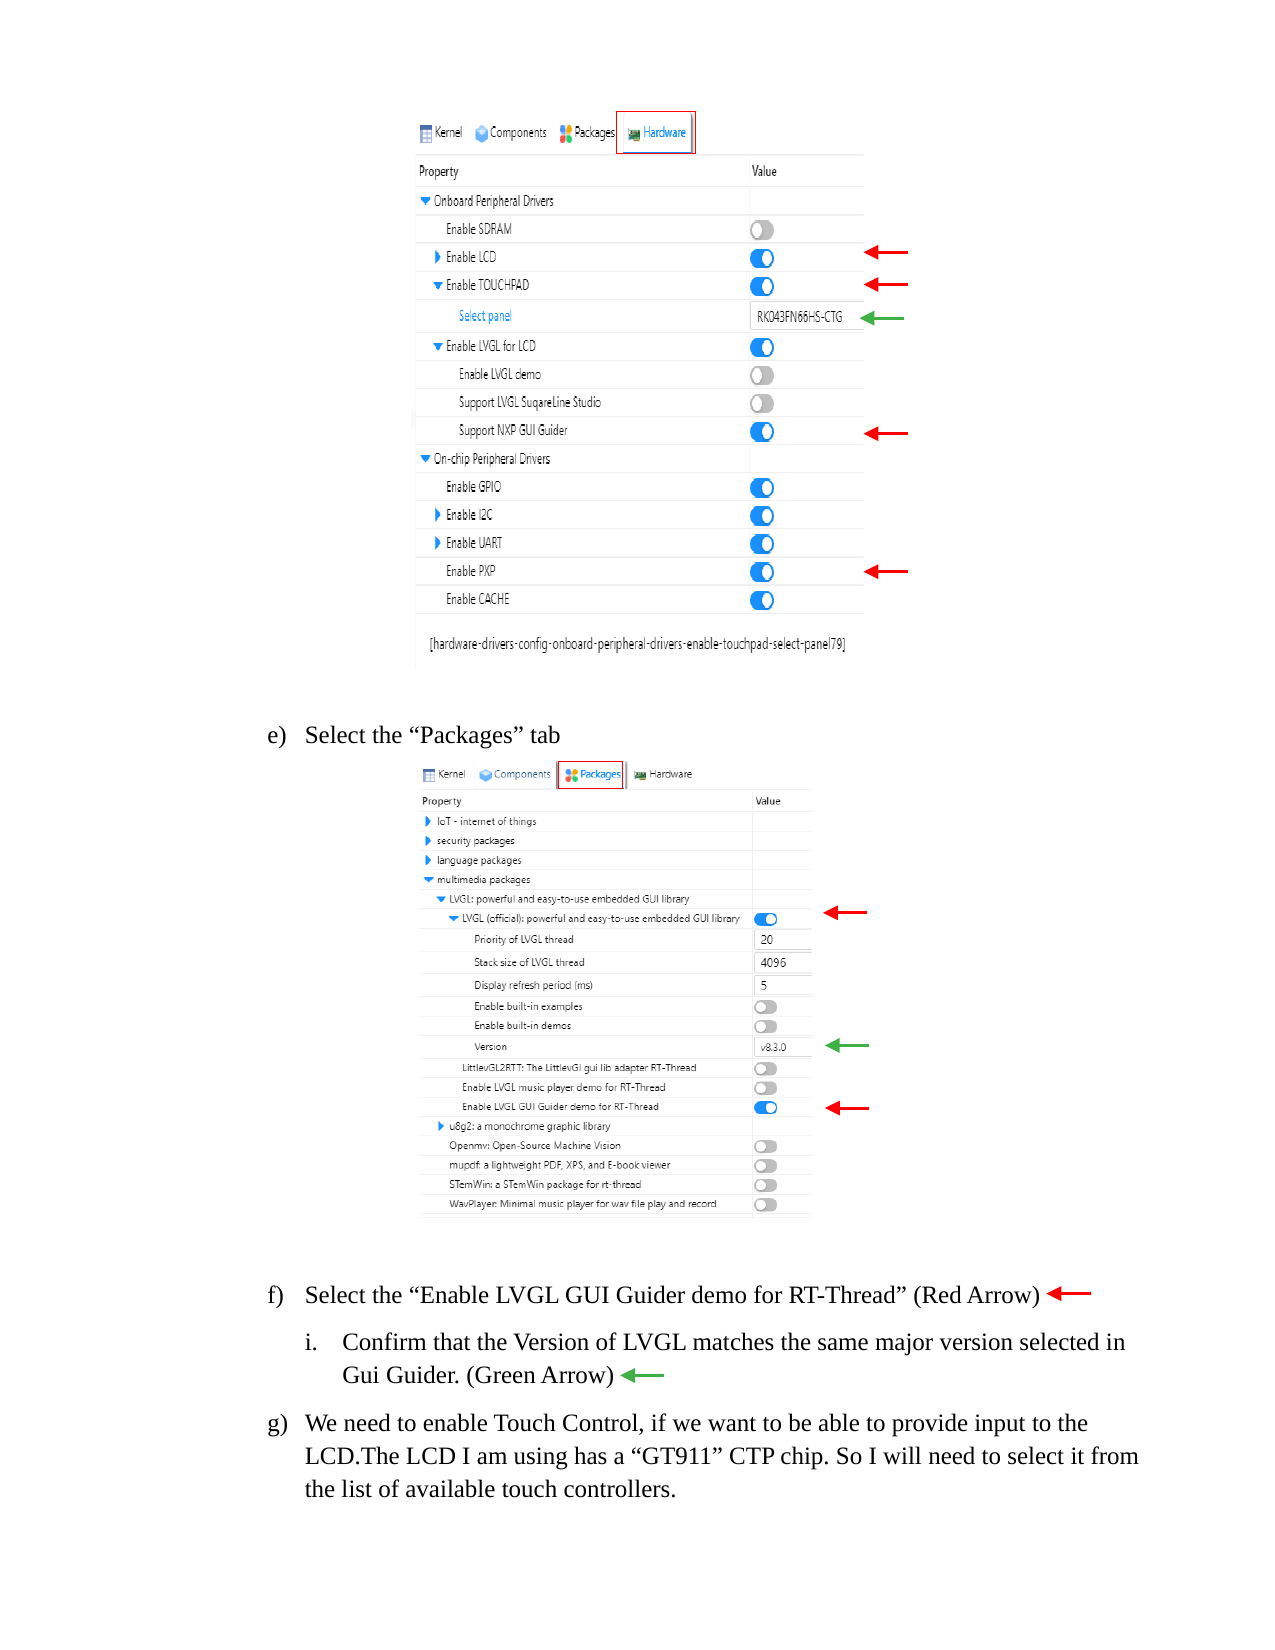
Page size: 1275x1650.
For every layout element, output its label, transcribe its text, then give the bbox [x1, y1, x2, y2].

picture [559, 762, 622, 788]
list We need to enable Touch Control, if we want to be able to provide input to the LCD.The LCD I am using has a “GT911” CTP chip. So I will need to select it from the list of available touch controllers. [267, 1408, 1157, 1503]
list Confirm that the Version of LVGL matches the same major version selected in Gui Guider. (Green Arrow) [304, 1327, 1157, 1389]
list Select the “Packages” tab [267, 720, 1157, 748]
picture [419, 761, 812, 1228]
picture [411, 111, 864, 668]
list Select the “Enable LVGL GUI Guider demo for RT-Thread” (Red Arrow) [267, 1280, 1157, 1308]
picture [617, 112, 695, 153]
